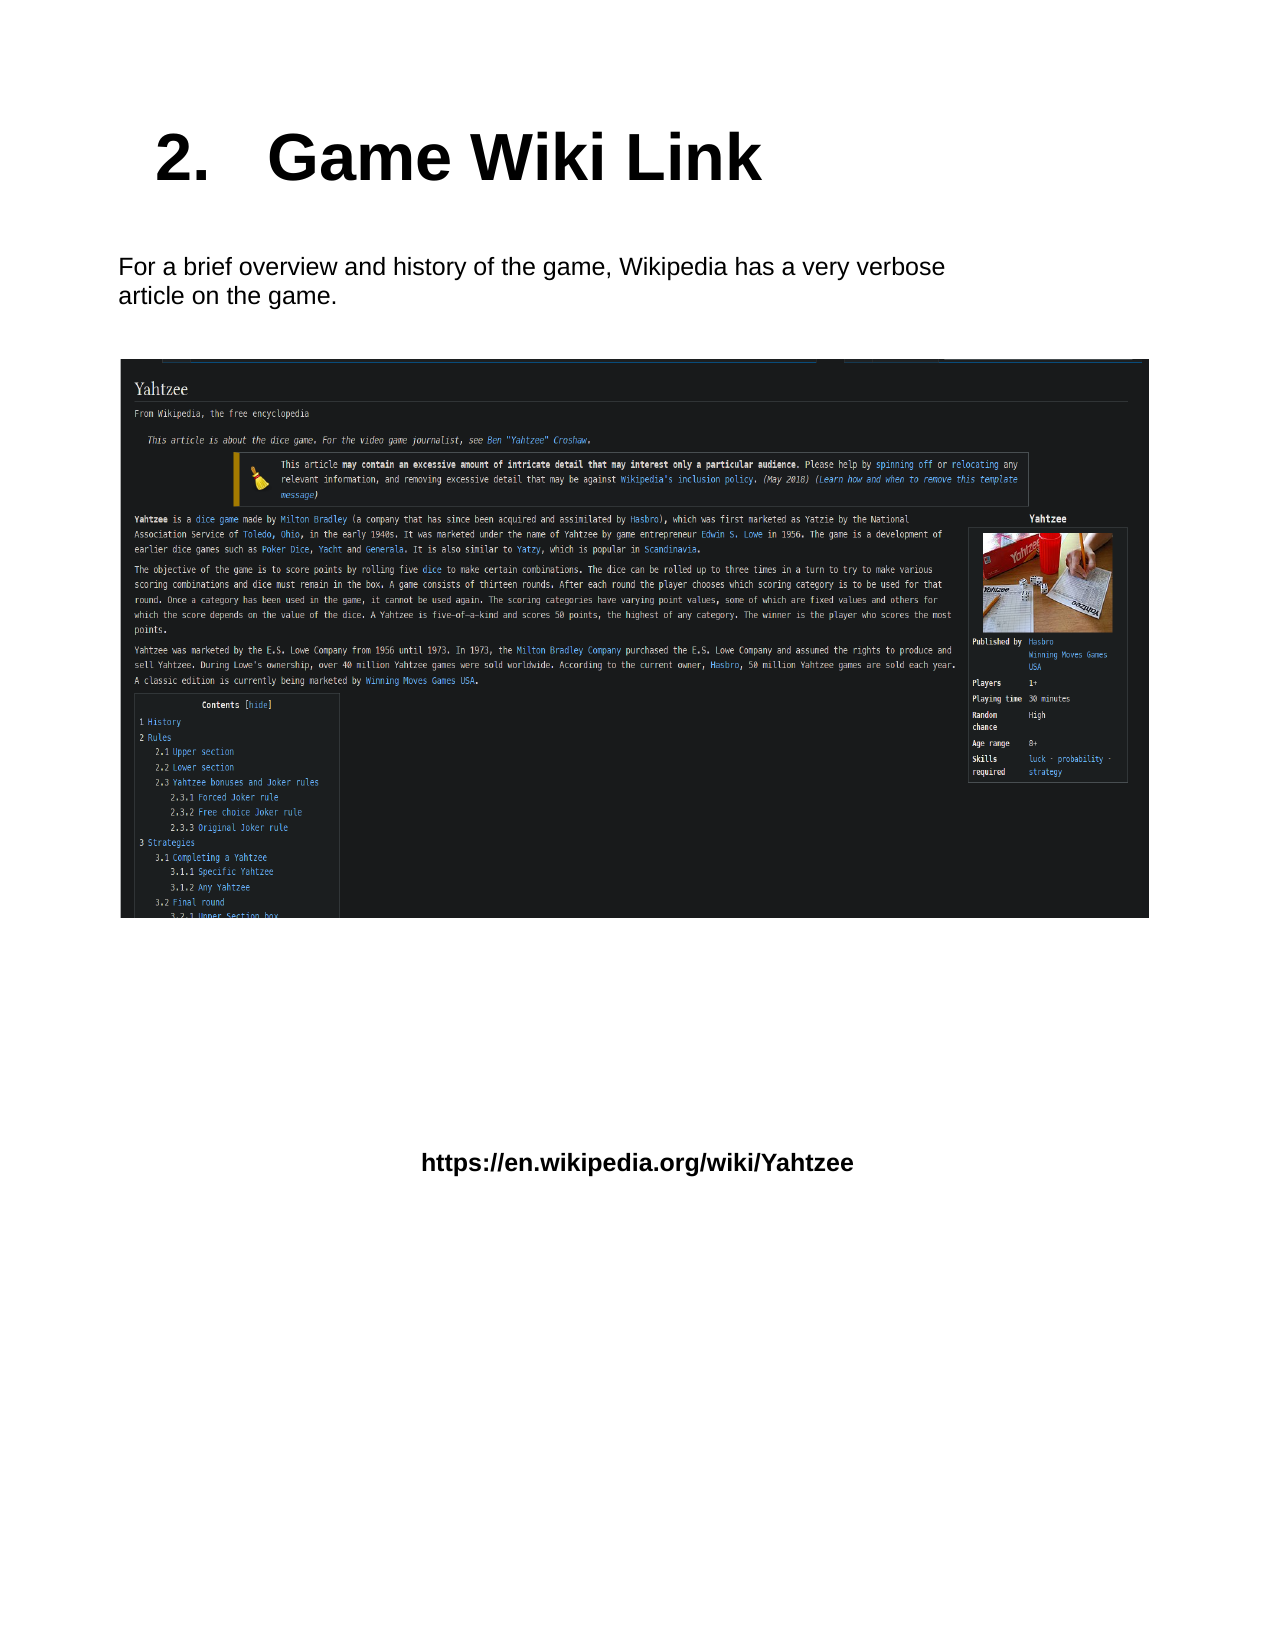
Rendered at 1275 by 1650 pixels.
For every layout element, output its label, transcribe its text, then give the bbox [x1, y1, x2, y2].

text For a brief overview and history of the game, Wikipedia has a very verbose [118, 252, 1157, 281]
picture [120, 359, 1149, 918]
text article on the game. [118, 281, 1157, 310]
list Game Wiki Link [156, 118, 1157, 195]
text https://en.wikipedia.org/wiki/Yahtzee [118, 1147, 1157, 1176]
